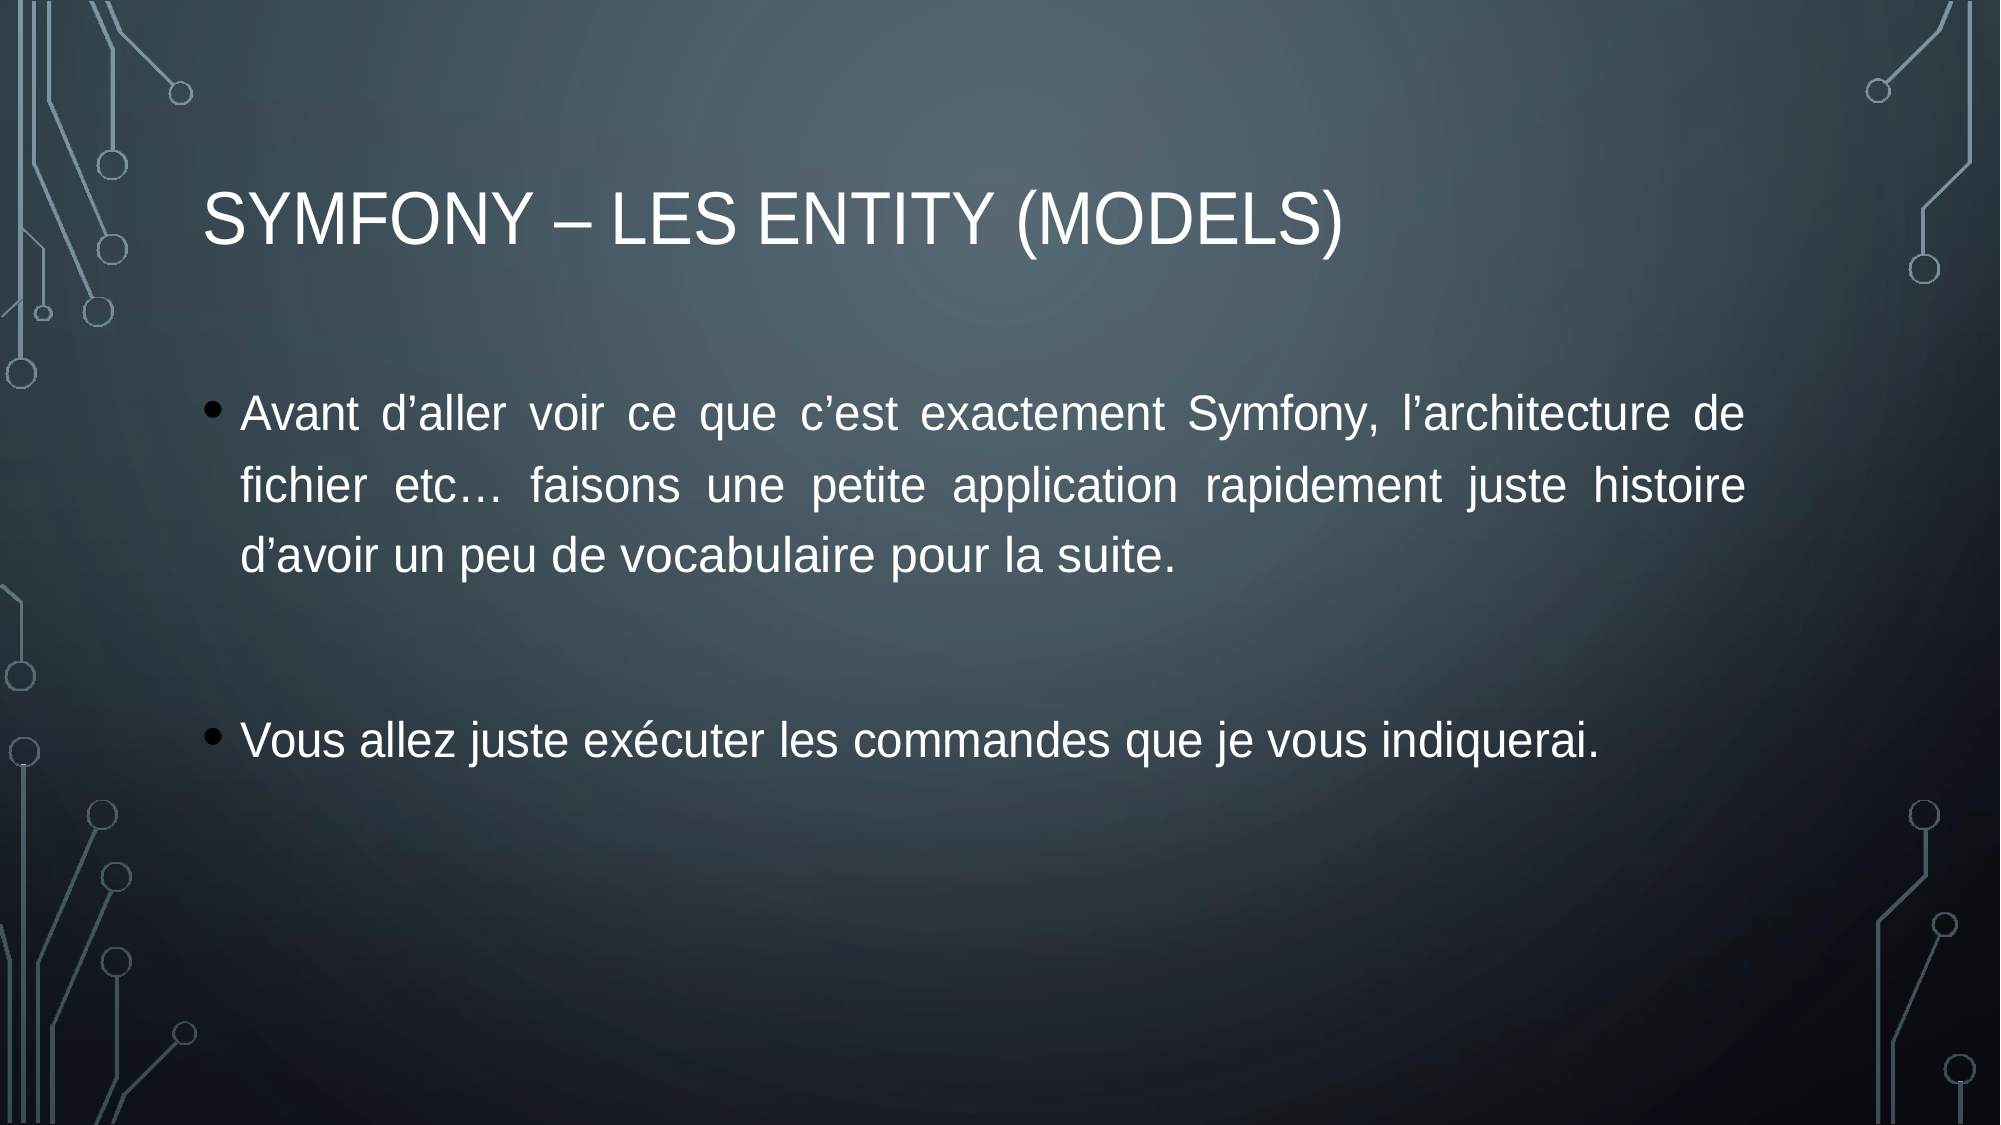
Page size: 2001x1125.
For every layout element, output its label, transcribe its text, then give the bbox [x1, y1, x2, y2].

list Avant d’aller voir ce que c’est exactement Symfony, l’architecture de fichier etc… faisons une petite application rapidement juste histoire d’avoir un peu de vocabulaire pour la suite. [202, 372, 1747, 583]
picture [0, 0, 2000, 1125]
list Vous allez juste exécuter les commandes que je vous indiquerai. [202, 698, 1971, 770]
subtitle SYMFONY – LES ENTITY (MODELS) [202, 174, 1971, 260]
